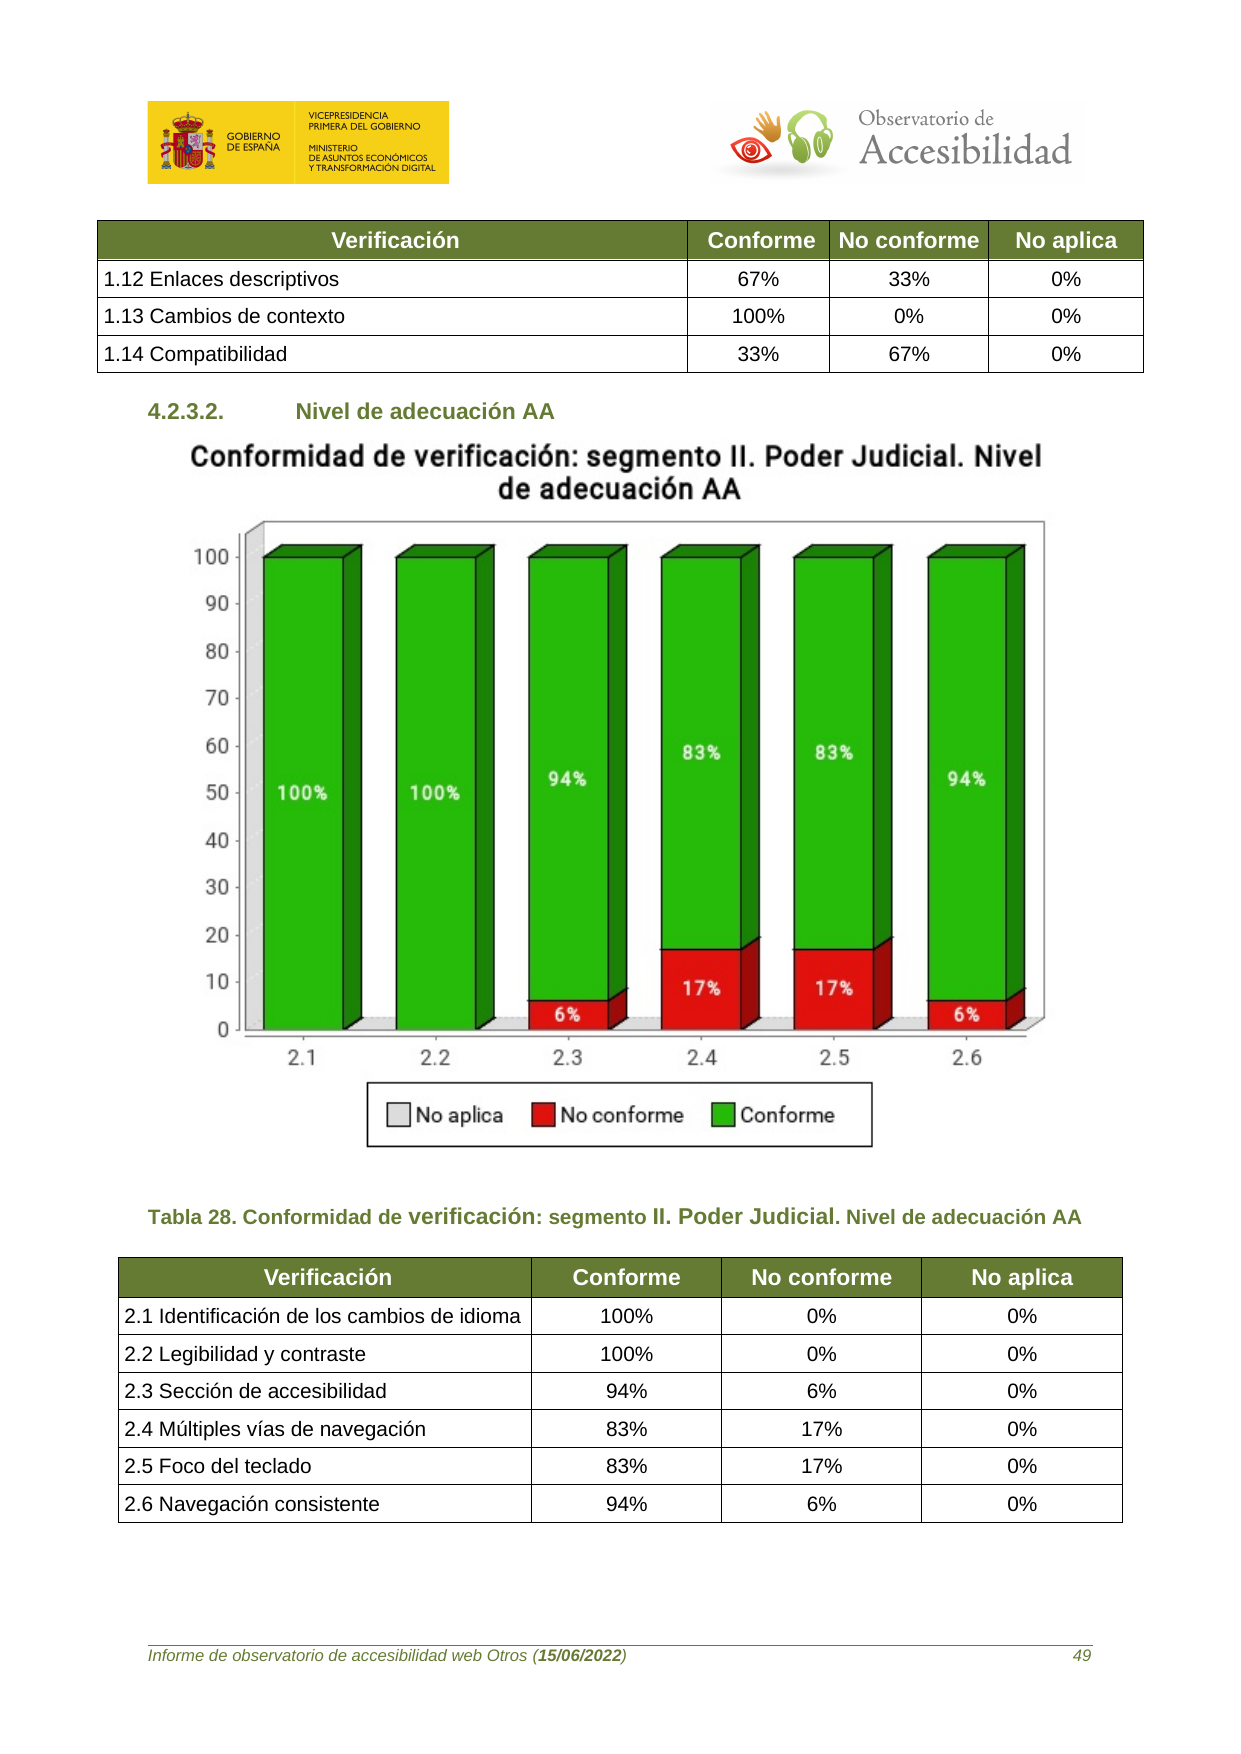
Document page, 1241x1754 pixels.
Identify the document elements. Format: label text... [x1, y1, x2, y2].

table_cell 2.1 Identificación de los cambios de idioma [119, 1298, 531, 1334]
table_cell 1.14 Compatibilidad [98, 336, 687, 372]
table_cell 33% [688, 336, 829, 372]
table_cell 0% [922, 1373, 1122, 1409]
table_cell 17% [722, 1410, 921, 1447]
table_cell 6% [722, 1373, 921, 1409]
table_cell 0% [922, 1298, 1122, 1334]
table_cell 67% [830, 336, 988, 372]
table_cell 33% [830, 261, 988, 297]
picture [178, 439, 1062, 1149]
table_header No conforme [722, 1258, 921, 1297]
table_cell 0% [989, 336, 1143, 372]
table_cell 2.5 Foco del teclado [119, 1448, 531, 1484]
table_cell 67% [688, 261, 829, 297]
table_cell 2.6 Navegación consistente [119, 1485, 531, 1522]
table_header No aplica [989, 221, 1143, 259]
table_cell 0% [830, 298, 988, 334]
table_header Conforme [688, 221, 829, 259]
table_cell 83% [532, 1410, 721, 1447]
table_header Verificación [119, 1258, 531, 1297]
table_header No aplica [922, 1258, 1122, 1297]
table_cell 0% [722, 1298, 921, 1334]
table_cell 100% [532, 1335, 721, 1372]
table_cell 83% [532, 1448, 721, 1484]
text Tabla 4. Conformidad de verificación: segmento II. Poder Judicial. Nivel de adecuación AA [148, 1203, 1092, 1229]
table_cell 100% [688, 298, 829, 334]
table_header Conforme [532, 1258, 721, 1297]
table_header Verificación [98, 221, 687, 259]
table_header No conforme [830, 221, 988, 259]
table_cell 0% [722, 1335, 921, 1372]
table_cell 2.3 Sección de accesibilidad [119, 1373, 531, 1409]
table_cell 0% [989, 261, 1143, 297]
table_cell 94% [532, 1373, 721, 1409]
picture [147, 101, 450, 184]
subtitle Nivel de adecuación AA [148, 398, 1092, 424]
table_cell 100% [532, 1298, 721, 1334]
picture [710, 101, 1086, 184]
table_cell 2.4 Múltiples vías de navegación [119, 1410, 531, 1447]
table_cell 2.2 Legibilidad y contraste [119, 1335, 531, 1372]
table_cell 0% [989, 298, 1143, 334]
table_cell 0% [922, 1485, 1122, 1522]
table_cell 1.12 Enlaces descriptivos [98, 261, 687, 297]
table_cell 0% [922, 1410, 1122, 1447]
table_cell 6% [722, 1485, 921, 1522]
table_cell 17% [722, 1448, 921, 1484]
table_cell 0% [922, 1335, 1122, 1372]
table_cell 1.13 Cambios de contexto [98, 298, 687, 334]
table_cell 94% [532, 1485, 721, 1522]
table_cell 0% [922, 1448, 1122, 1484]
